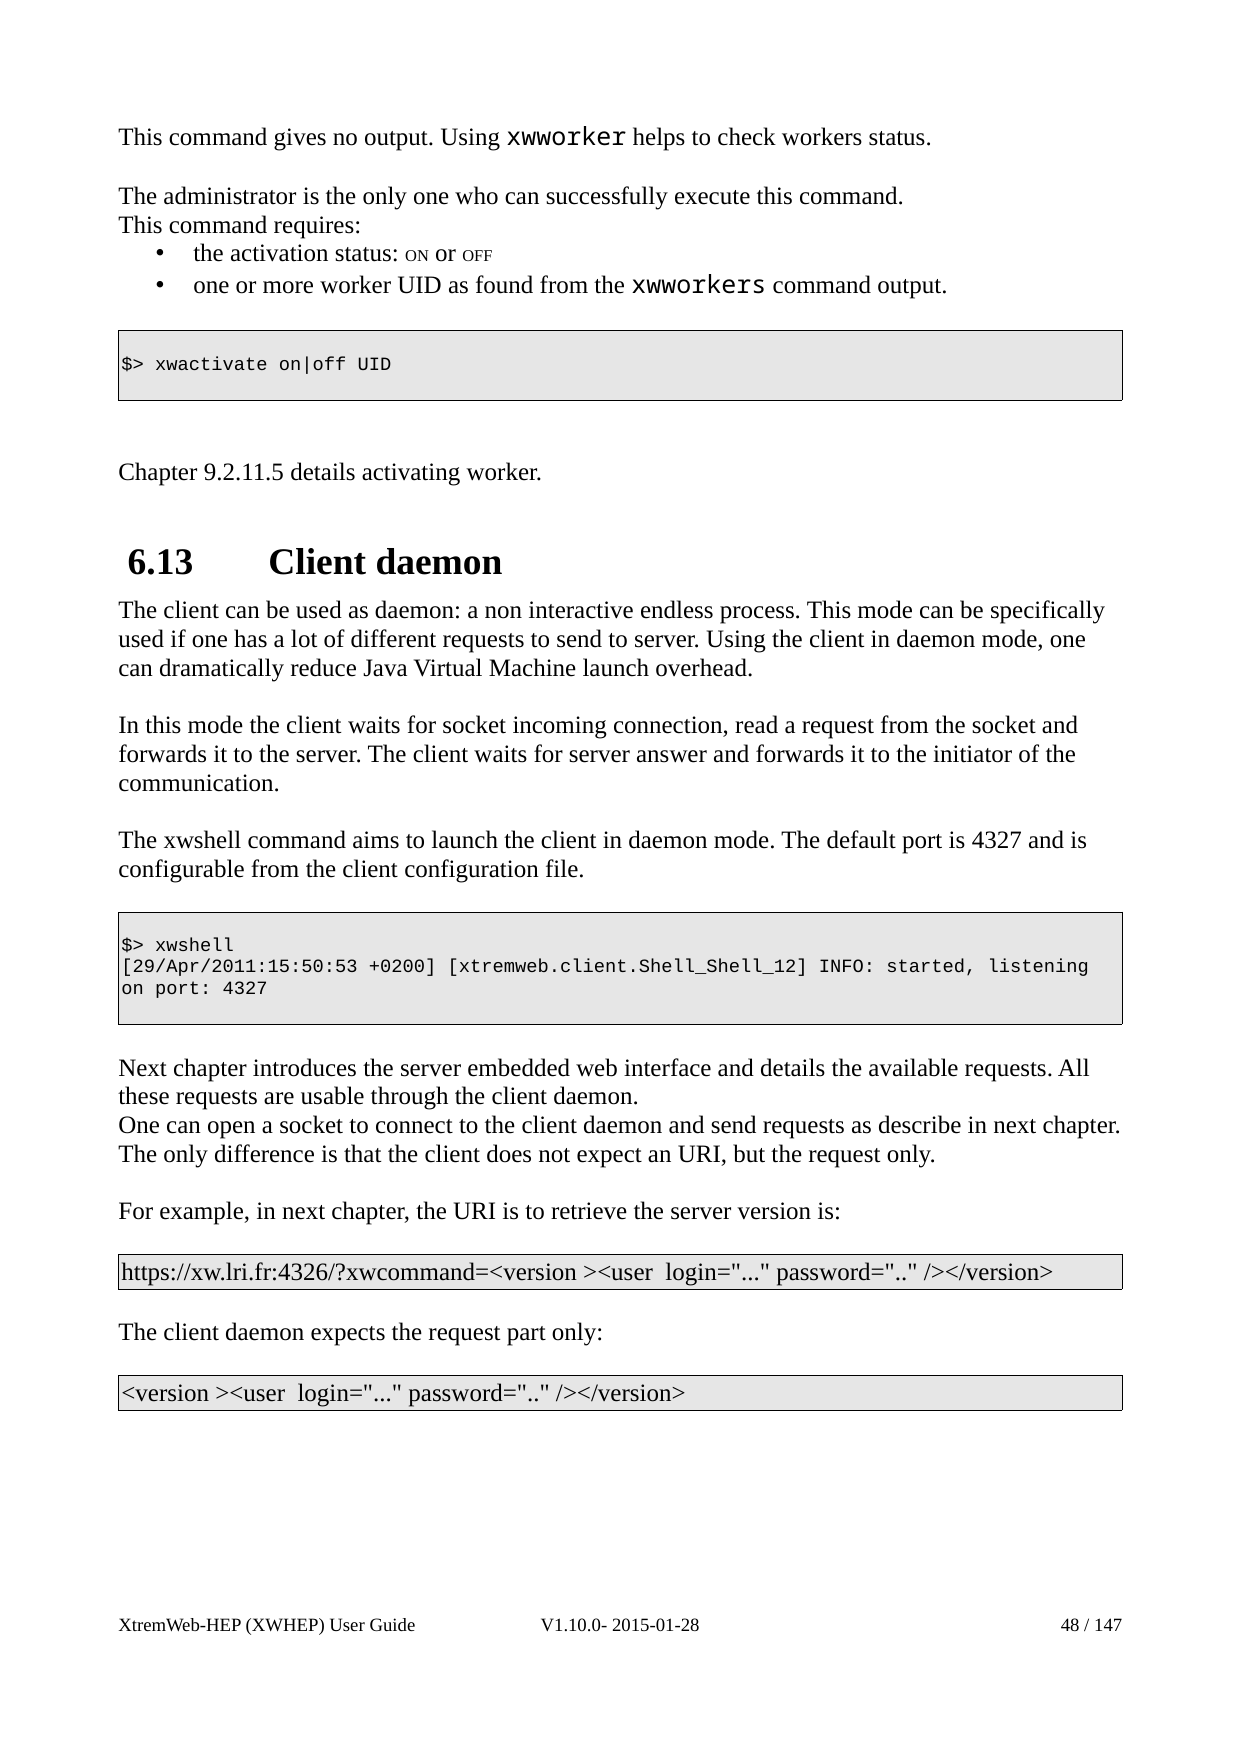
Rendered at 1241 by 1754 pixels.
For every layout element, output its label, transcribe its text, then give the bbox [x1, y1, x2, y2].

list the activation status: on or off [156, 238, 1122, 267]
text [29/Apr/2011:15:50:53 +0200] [xtremweb.client.Shell_Shell_12] INFO: started, listening on port: 4327 [119, 954, 1122, 997]
text The xwshell command aims to launch the client in daemon mode. The default port is 4327 and is configurable from the client configuration file. [118, 825, 1122, 883]
text <version ><user login="..." password=".." /></version> [119, 1376, 1122, 1410]
text The administrator is the only one who can successfully execute this command. [118, 181, 1122, 210]
text The only difference is that the client does not expect an URI, but the request only. [118, 1139, 1122, 1168]
text The client can be used as daemon: a non interactive endless process. This mode can be specifically used if one has a lot of different requests to send to server. Using the client in daemon mode, one can dramatically reduce Java Virtual Machine launch overhead. [118, 595, 1122, 682]
text This command requires: [118, 210, 1122, 238]
text In this mode the client waits for socket incoming connection, read a request from the socket and forwards it to the server. The client waits for server answer and forwards it to the initiator of the communication. [118, 710, 1122, 797]
text The client daemon expects the request part only: [118, 1317, 1122, 1346]
text For example, in next chapter, the URI is to retrieve the server version is: [118, 1196, 1122, 1225]
text Chapter 9.2.11.5 details activating worker. [118, 457, 1122, 486]
text Next chapter introduces the server embedded web interface and details the available requests. All these requests are usable through the client daemon. [118, 1053, 1122, 1110]
text One can open a socket to connect to the client daemon and send requests as describe in next chapter. [118, 1110, 1122, 1139]
subtitle Client daemon [118, 540, 1122, 583]
list one or more worker UID as found from the xwworkers command output. [156, 267, 1122, 301]
text $> xwshell [119, 933, 1122, 954]
text https://xw.lri.fr:4326/?xwcommand=<version ><user login="..." password=".." /></version> [119, 1255, 1122, 1289]
text This command gives no output. Using xwworker helps to check workers status. [118, 118, 1122, 152]
text $> xwactivate on|off UID [119, 351, 1122, 372]
